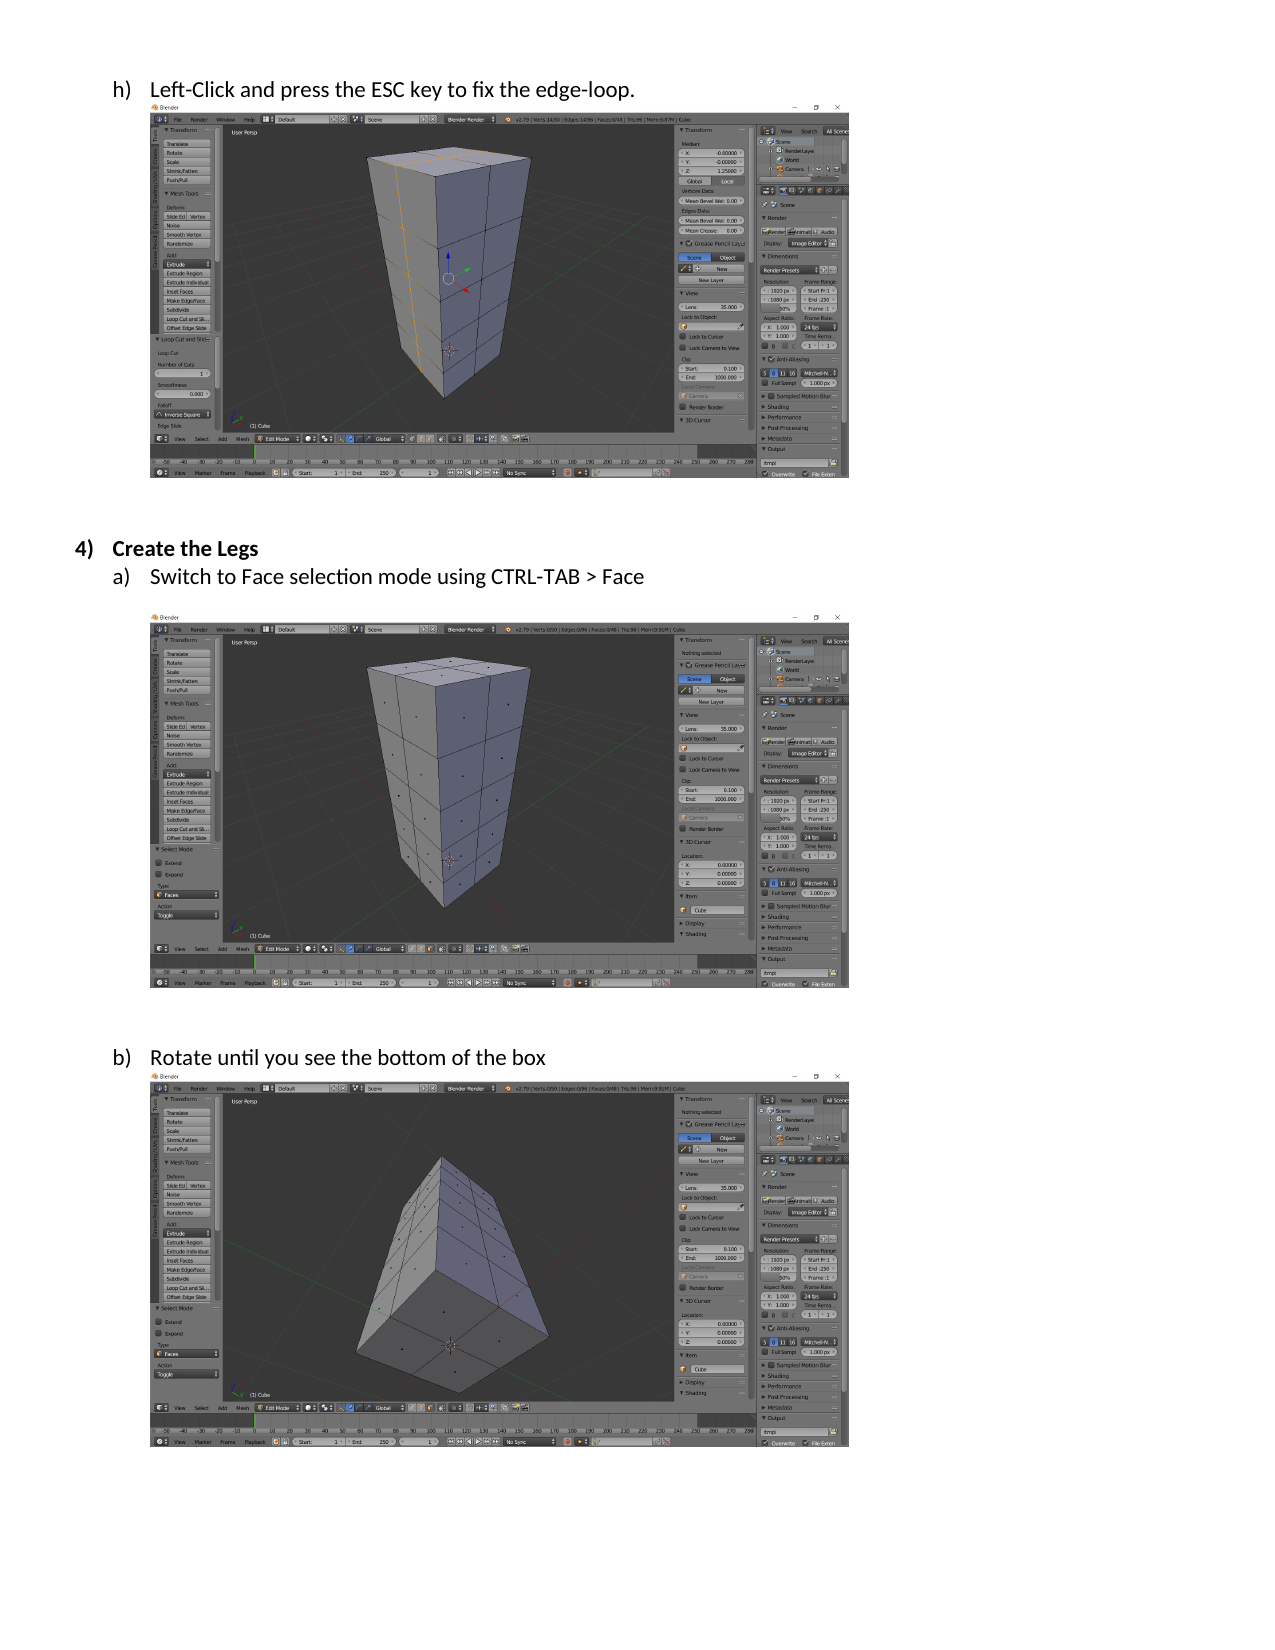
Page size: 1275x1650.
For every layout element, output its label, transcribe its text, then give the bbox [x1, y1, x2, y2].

list Create the Legs [75, 534, 1200, 562]
list Left-Click and press the ESC key to fix the edge-loop. [112, 75, 1200, 478]
list Switch to Face selection mode using CTRL-TAB > Face [112, 562, 1200, 1015]
list Rotate until you see the bottom of the box [112, 1043, 1200, 1474]
